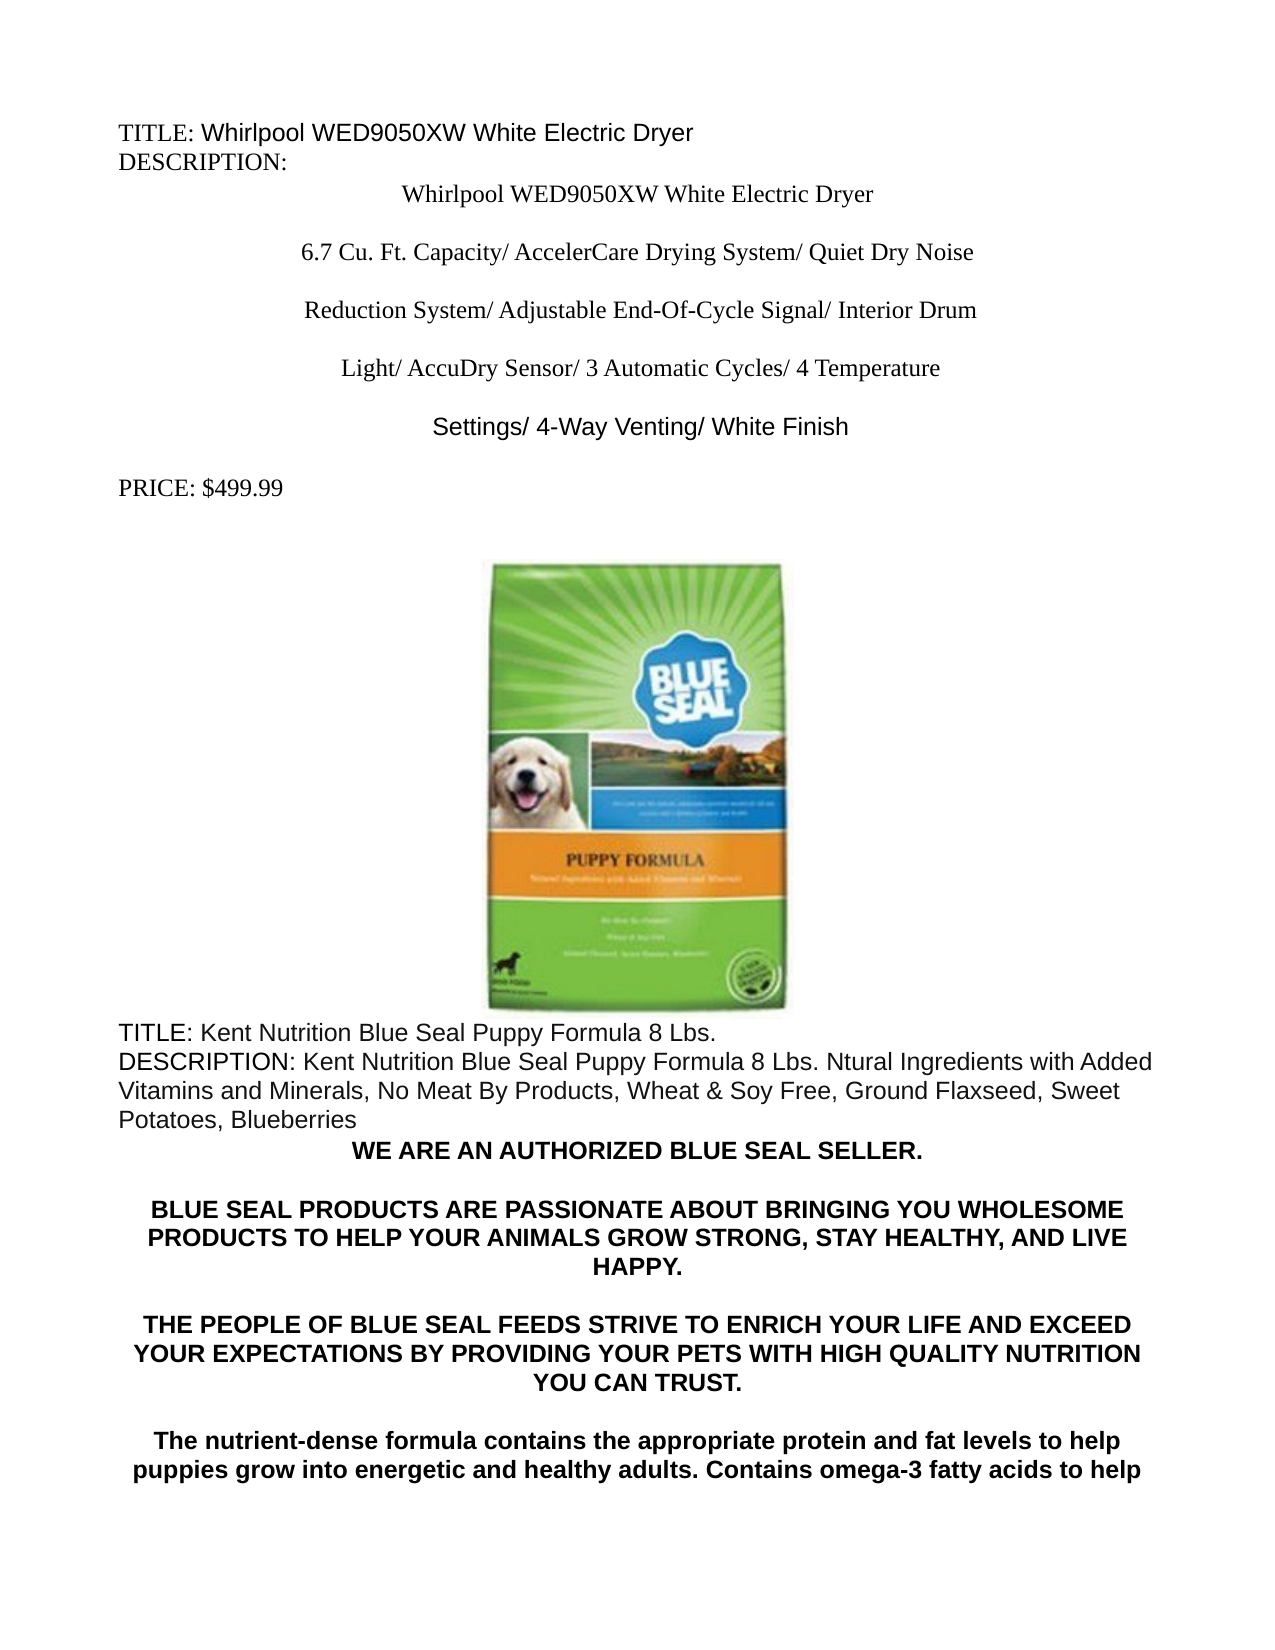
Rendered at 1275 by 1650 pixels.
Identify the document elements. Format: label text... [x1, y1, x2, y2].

text PRICE: $499.99 [118, 473, 1157, 502]
text DESCRIPTION: Kent Nutrition Blue Seal Puppy Formula 8 Lbs. Ntural Ingredients with Added Vitamins and Minerals, No Meat By Products, Wheat & Soy Free, Ground Flaxseed, Sweet Potatoes, Blueberries [118, 1047, 1157, 1133]
table_header WE ARE AN AUTHORIZED BLUE SEAL SELLER. BLUE SEAL PRODUCTS ARE PASSIONATE ABOUT BRINGING YOU WHOLESOME PRODUCTS TO HELP YOUR ANIMALS GROW STRONG, STAY HEALTHY, AND LIVE HAPPY. THE PEOPLE OF BLUE SEAL FEEDS STRIVE TO ENRICH YOUR LIFE AND EXCEED YOUR EXPECTATIONS BY PROVIDING YOUR PETS WITH HIGH QUALITY NUTRITION YOU CAN TRUST. The nutrient-dense formula contains the appropriate protein and fat levels to help puppies grow into energetic and healthy adults. Contains omega-3 fatty acids to help [118, 1134, 1157, 1486]
table_header Whirlpool WED9050XW White Electric Dryer 6.7 Cu. Ft. Capacity/ AccelerCare Drying System/ Quiet Dry Noise Reduction System/ Adjustable End-Of-Cycle Signal/ Interior Drum Light/ AccuDry Sensor/ 3 Automatic Cycles/ 4 Temperature Settings/ 4-Way Venting/ White Finish [118, 176, 1157, 473]
text TITLE: Whirlpool WED9050XW White Electric Dryer [118, 118, 1157, 147]
text DESCRIPTION: [118, 147, 1157, 176]
text TITLE: Kent Nutrition Blue Seal Puppy Formula 8 Lbs. [118, 559, 1157, 1047]
